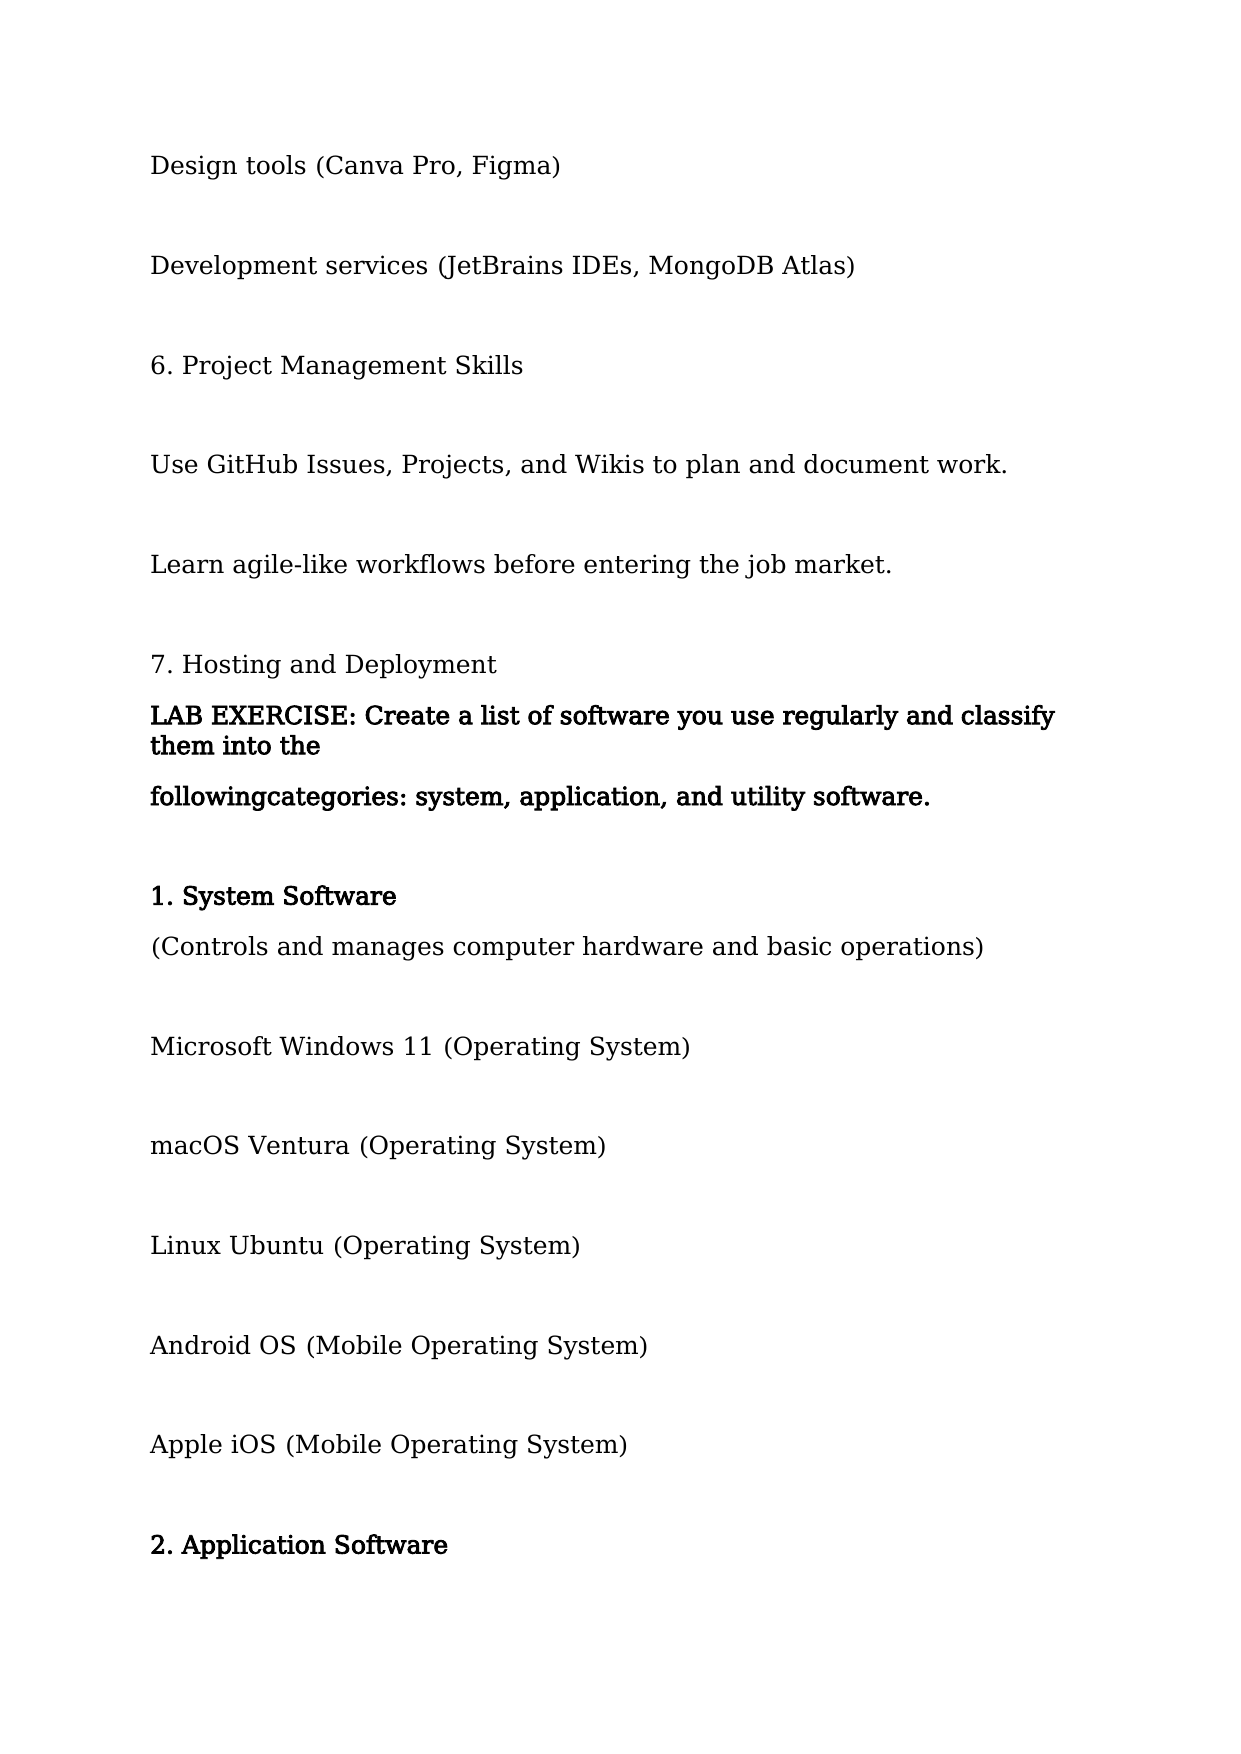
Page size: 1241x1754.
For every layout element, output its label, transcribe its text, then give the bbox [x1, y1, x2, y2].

text 7. Hosting and Deployment [150, 648, 1090, 678]
text Design tools (Canva Pro, Figma) [150, 150, 1090, 180]
text Microsoft Windows 11 (Operating System) [150, 1030, 1090, 1060]
text Learn agile-like workflows before entering the job market. [150, 549, 1090, 579]
text 2. Application Software [150, 1529, 1090, 1559]
text followingcategories: system, application, and utility software. [150, 780, 1090, 810]
text Apple iOS (Mobile Operating System) [150, 1429, 1090, 1459]
text Use GitHub Issues, Projects, and Wikis to plan and document work. [150, 449, 1090, 479]
text Development services (JetBrains IDEs, MongoDB Atlas) [150, 250, 1090, 280]
text Linux Ubuntu (Operating System) [150, 1230, 1090, 1260]
text Android OS (Mobile Operating System) [150, 1329, 1090, 1359]
text LAB EXERCISE: Create a list of software you use regularly and classify them into the [150, 699, 1090, 759]
text 6. Project Management Skills [150, 349, 1090, 379]
text 1. System Software [150, 880, 1090, 910]
text macOS Ventura (Operating System) [150, 1130, 1090, 1160]
text (Controls and manages computer hardware and basic operations) [150, 931, 1090, 961]
